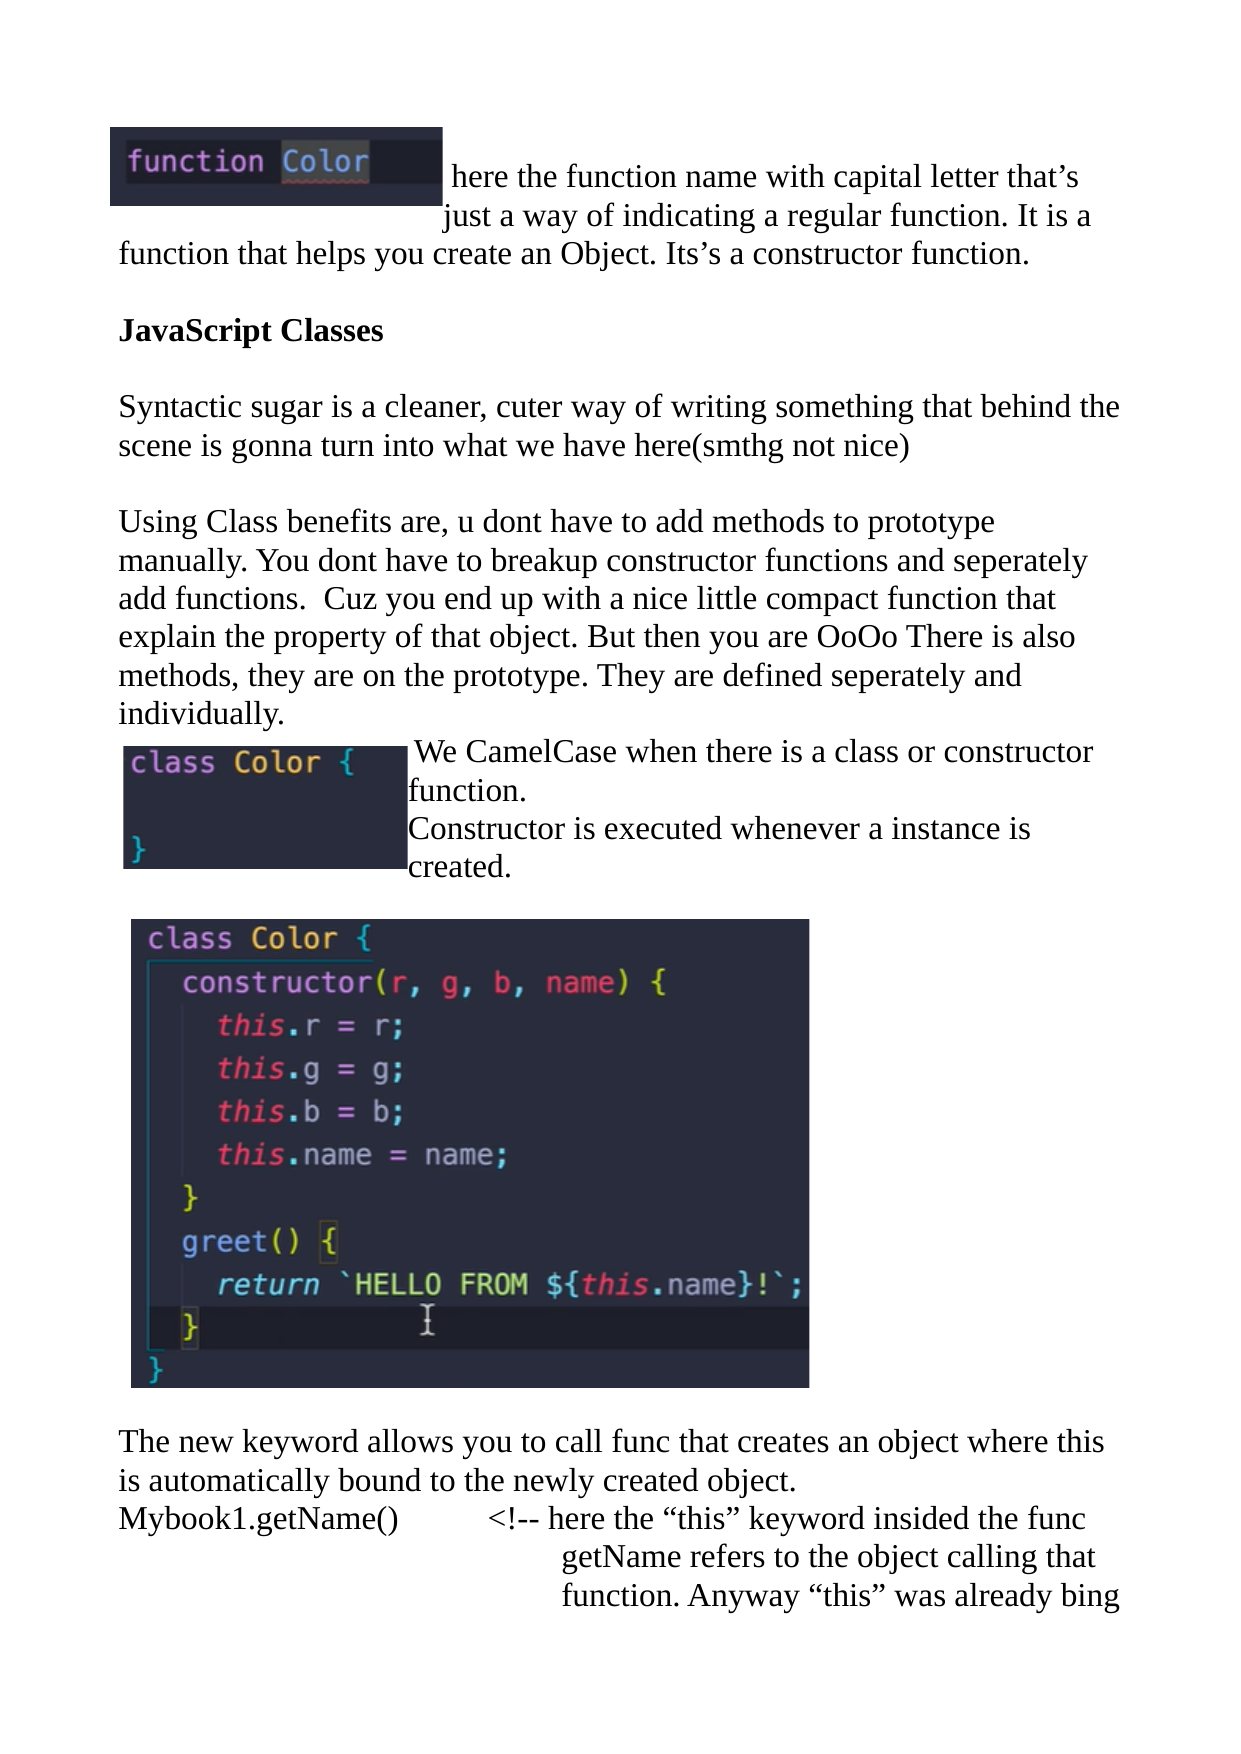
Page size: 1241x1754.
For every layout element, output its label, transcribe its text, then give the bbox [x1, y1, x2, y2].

text here the function name with capital letter that’s just a way of indicating a regular function. It is a function that helps you create an Object. Its’s a constructor function. [118, 156, 1122, 271]
text The new keyword allows you to call func that creates an object where this is automatically bound to the newly created object. [118, 1421, 1122, 1498]
text Constructor is executed whenever a instance is created. [118, 808, 1122, 885]
text getName refers to the object calling that function. Anyway “this” was already bing [118, 1536, 1122, 1613]
text Syntactic sugar is a cleaner, cuter way of writing something that behind the scene is gonna turn into what we have here(smthg not nice) [118, 386, 1122, 463]
picture [110, 127, 443, 206]
text We CamelCase when there is a class or constructor function. [118, 731, 1122, 808]
picture [123, 746, 408, 869]
text Mybook1.getName() <!-- here the “this” keyword insided the func [118, 1498, 1122, 1536]
text JavaScript Classes [118, 310, 1122, 348]
picture [131, 919, 810, 1388]
text Using Class benefits are, u dont have to add methods to prototype manually. You dont have to breakup constructor functions and seperately add functions. Cuz you end up with a nice little compact function that explain the property of that object. But then you are OoOo There is also methods, they are on the prototype. They are defined seperately and individually. [118, 501, 1122, 731]
